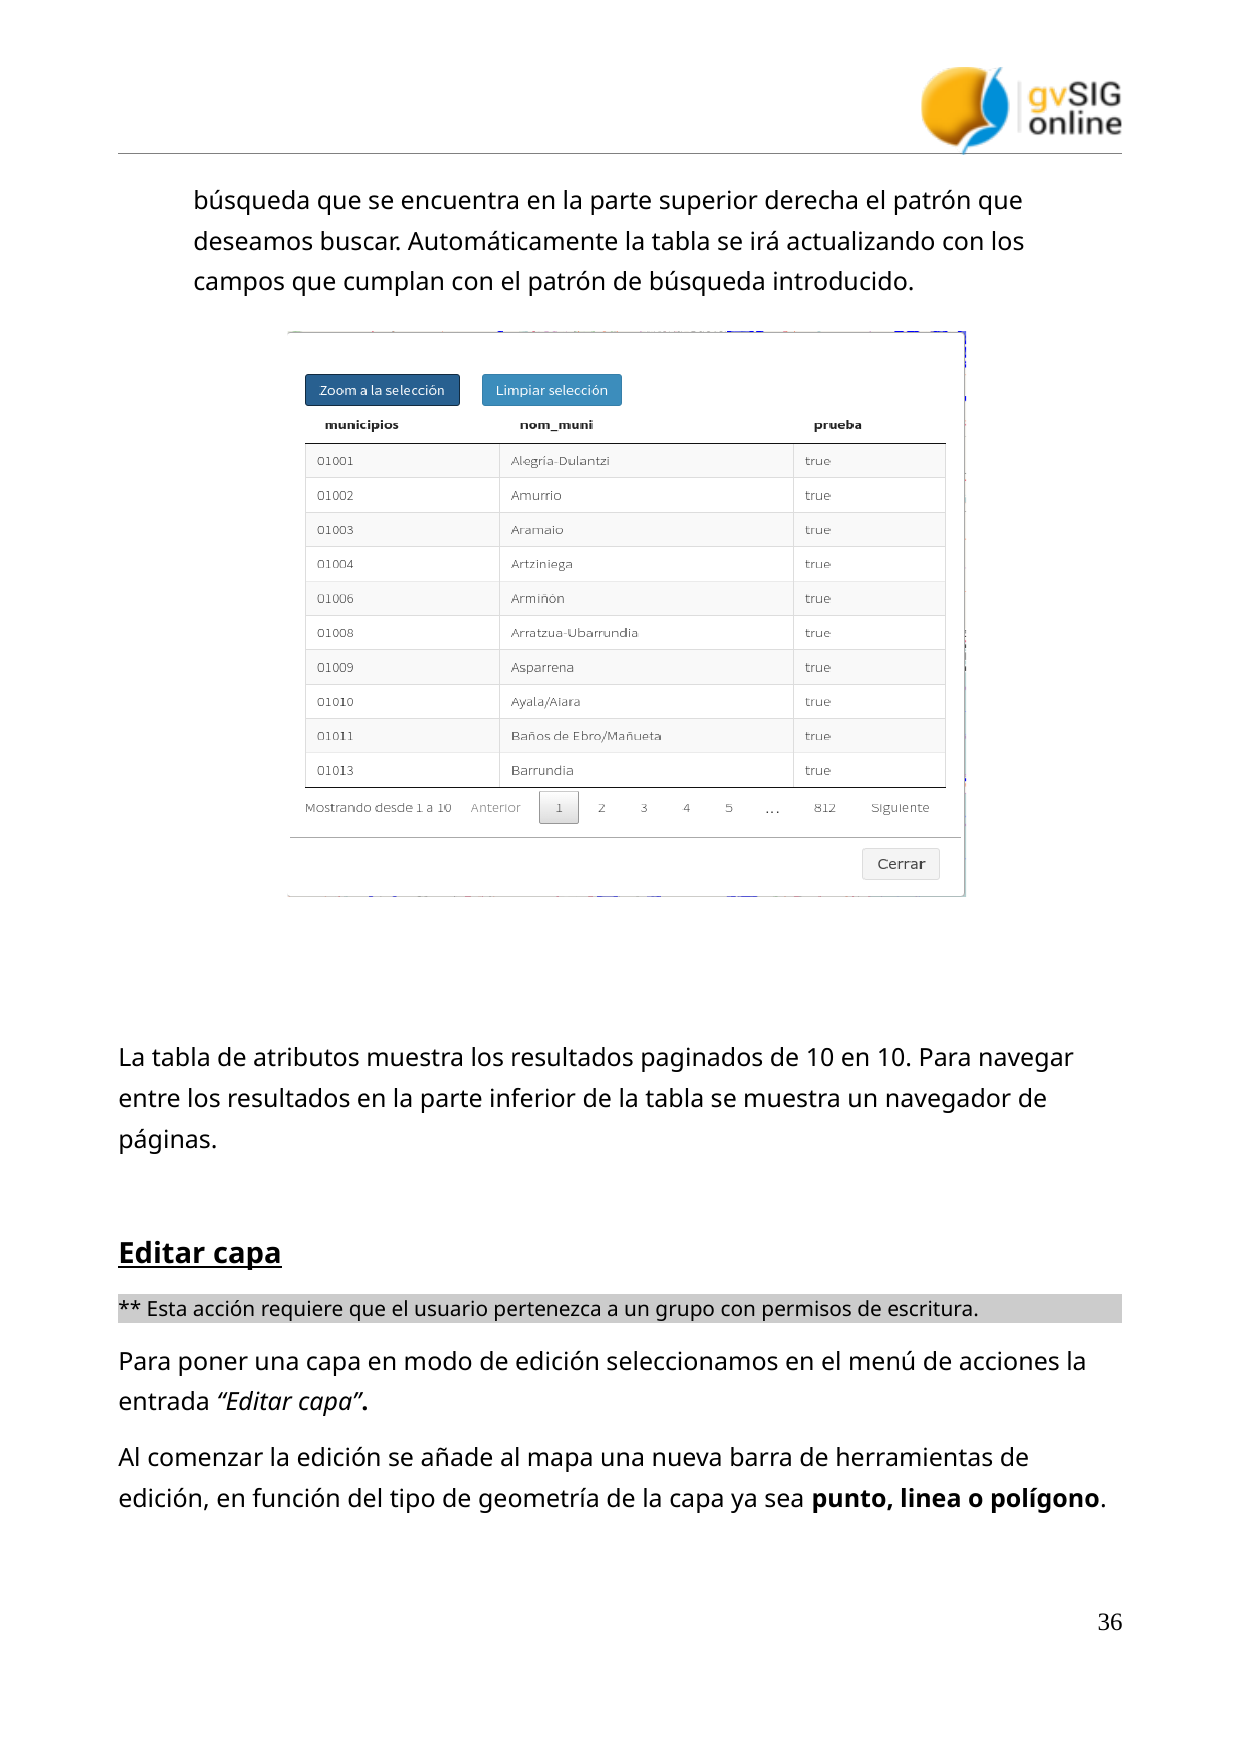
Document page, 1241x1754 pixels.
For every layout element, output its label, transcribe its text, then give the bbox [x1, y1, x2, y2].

text ** Esta acción requiere que el usuario pertenezca a un grupo con permisos de escritura. [118, 1294, 1122, 1323]
picture [287, 331, 967, 897]
picture [921, 67, 1122, 155]
list búsqueda que se encuentra en la parte superior derecha el patrón que deseamos buscar. Automáticamente la tabla se irá actualizando con los campos que cumplan con el patrón de búsqueda introducido. [156, 182, 1122, 298]
text Al comenzar la edición se añade al mapa una nueva barra de herramientas de edición, en función del tipo de geometría de la capa ya sea punto, linea o polígono. [118, 1439, 1122, 1514]
text La tabla de atributos muestra los resultados paginados de 10 en 10. Para navegar entre los resultados en la parte inferior de la tabla se muestra un navegador de páginas. [118, 1040, 1122, 1156]
text Para poner una capa en modo de edición seleccionamos en el menú de acciones la entrada “Editar capa”. [118, 1343, 1122, 1418]
text Editar capa [118, 1232, 1122, 1272]
